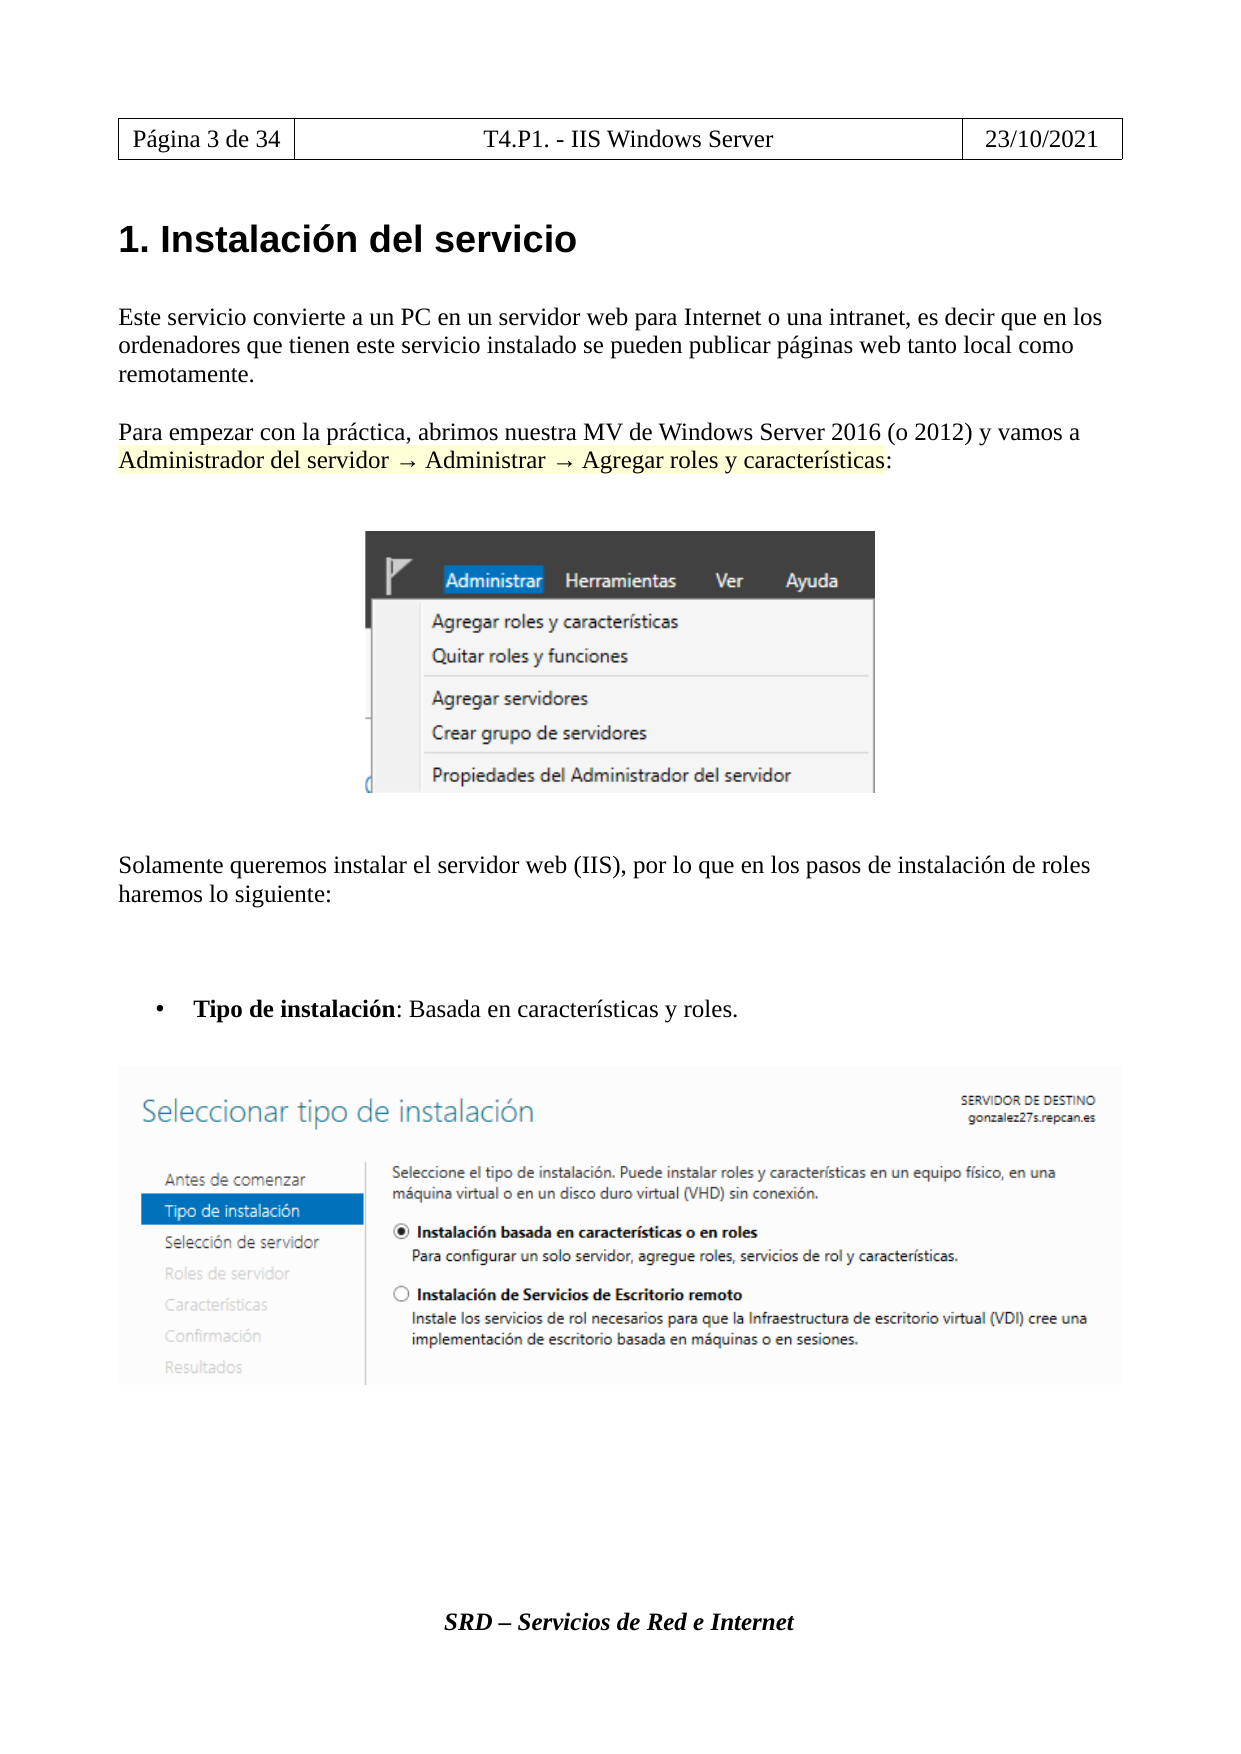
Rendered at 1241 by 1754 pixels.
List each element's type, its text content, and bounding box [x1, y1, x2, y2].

text Para empezar con la práctica, abrimos nuestra MV de Windows Server 2016 (o 2012) y vamos a Administrador del servidor → Administrar → Agregar roles y características: [118, 417, 1122, 474]
picture [365, 531, 875, 793]
list Tipo de instalación: Basada en características y roles. [156, 994, 1122, 1023]
subtitle 1. Instalación del servicio [118, 217, 1122, 260]
text Solamente queremos instalar el servidor web (IIS), por lo que en los pasos de instalación de roles haremos lo siguiente: [118, 850, 1122, 908]
text Este servicio convierte a un PC en un servidor web para Internet o una intranet, es decir que en los ordenadores que tienen este servicio instalado se pueden publicar páginas web tanto local como remotamente. [118, 302, 1122, 388]
picture [118, 1066, 1123, 1385]
